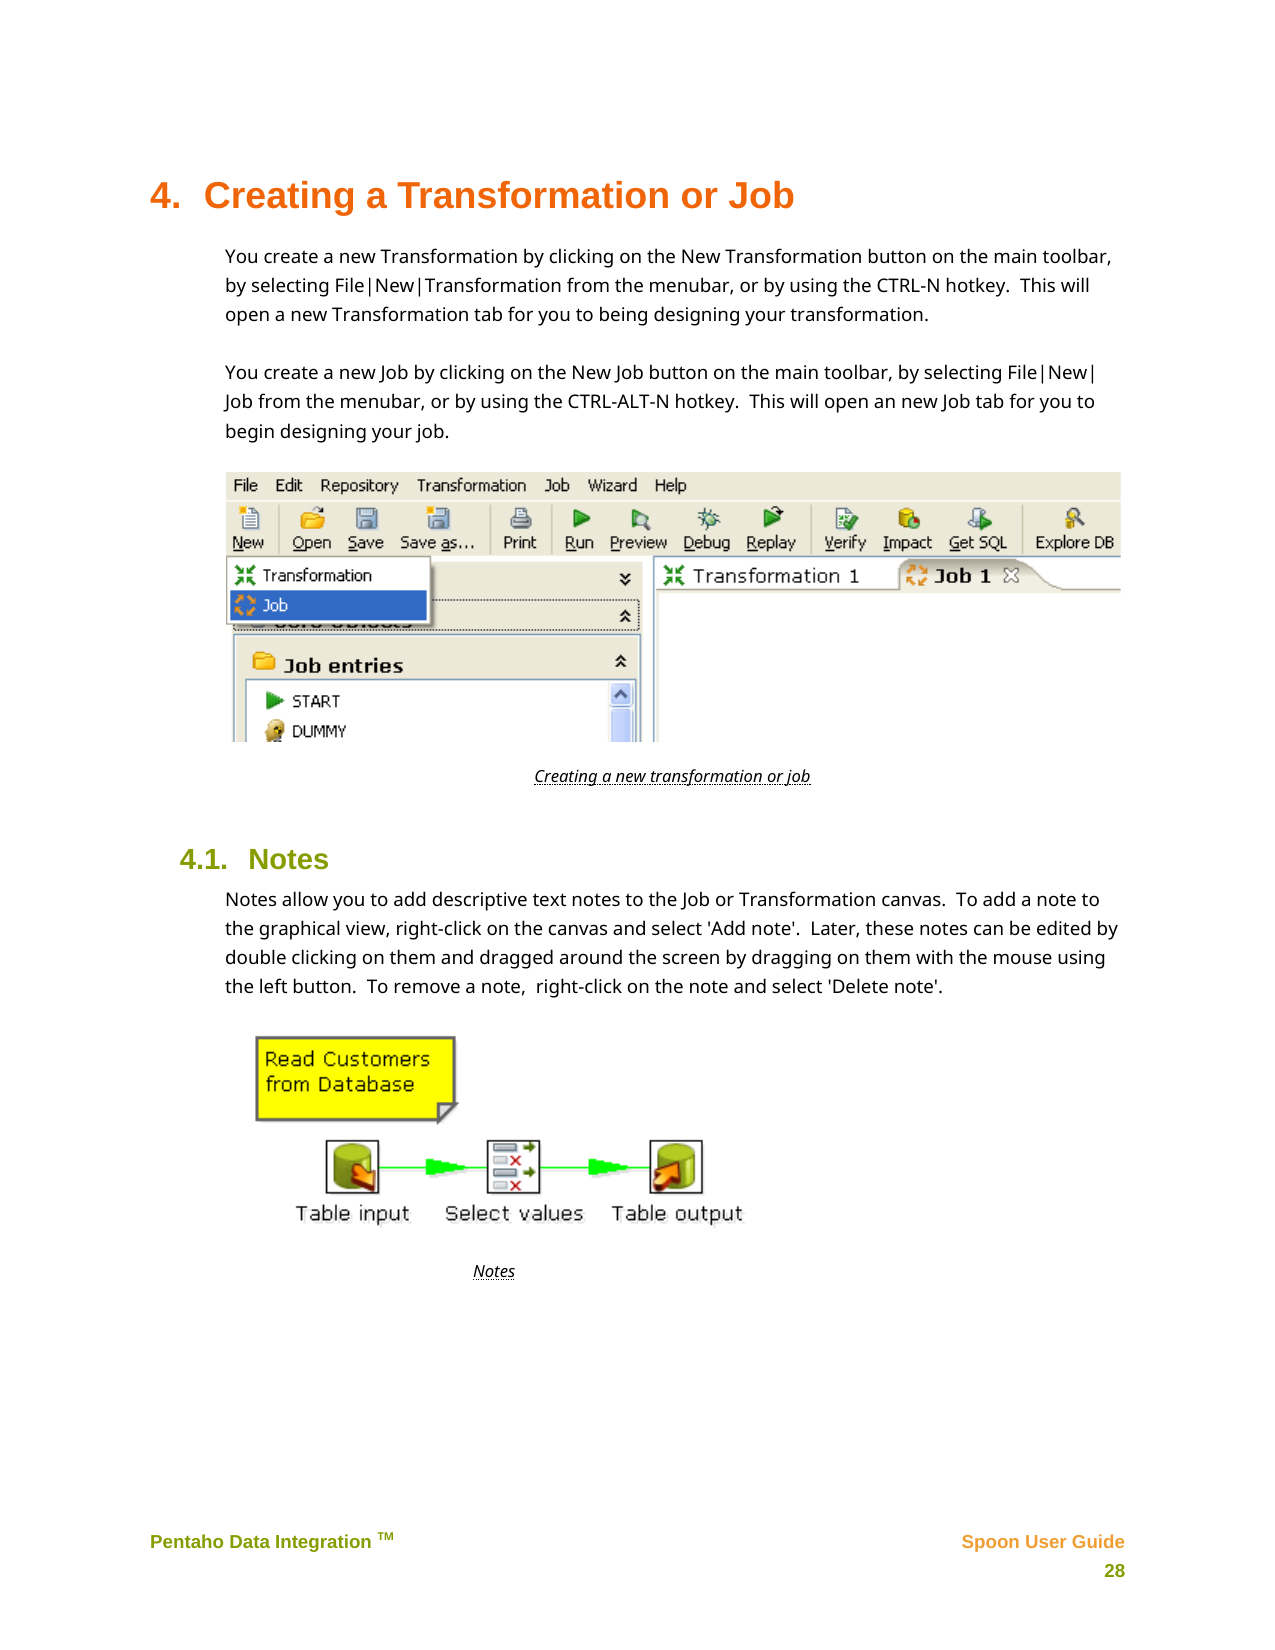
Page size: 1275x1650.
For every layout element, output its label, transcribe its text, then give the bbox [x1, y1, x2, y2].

subtitle Creating a Transformation or Job [150, 181, 1125, 216]
text You create a new Transformation by clicking on the New Transformation button on the main toolbar, by selecting File|New|Transformation from the menubar, or by using the CTRL-N hotkey. This will open a new Transformation tab for you to being designing your transformation. [225, 240, 1125, 327]
picture [226, 1027, 764, 1238]
text Creating a new transformation or job [226, 765, 1121, 787]
subtitle Notes [179, 842, 1125, 876]
text Notes allow you to add descriptive text notes to the Job or Transformation canvas. To add a note to the graphical view, right-click on the canvas and select 'Add note'. Later, these notes can be edited by double clicking on them and dragged around the screen by dragging on them with the mouse using the left button. To remove a note, right-click on the note and select 'Delete note'. [225, 883, 1125, 999]
text You create a new Job by clicking on the New Job button on the main toolbar, by selecting File|New|Job from the menubar, or by using the CTRL-ALT-N hotkey. This will open an new Job tab for you to begin designing your job. [225, 356, 1125, 444]
text Notes [226, 1260, 764, 1283]
picture [226, 472, 1121, 742]
